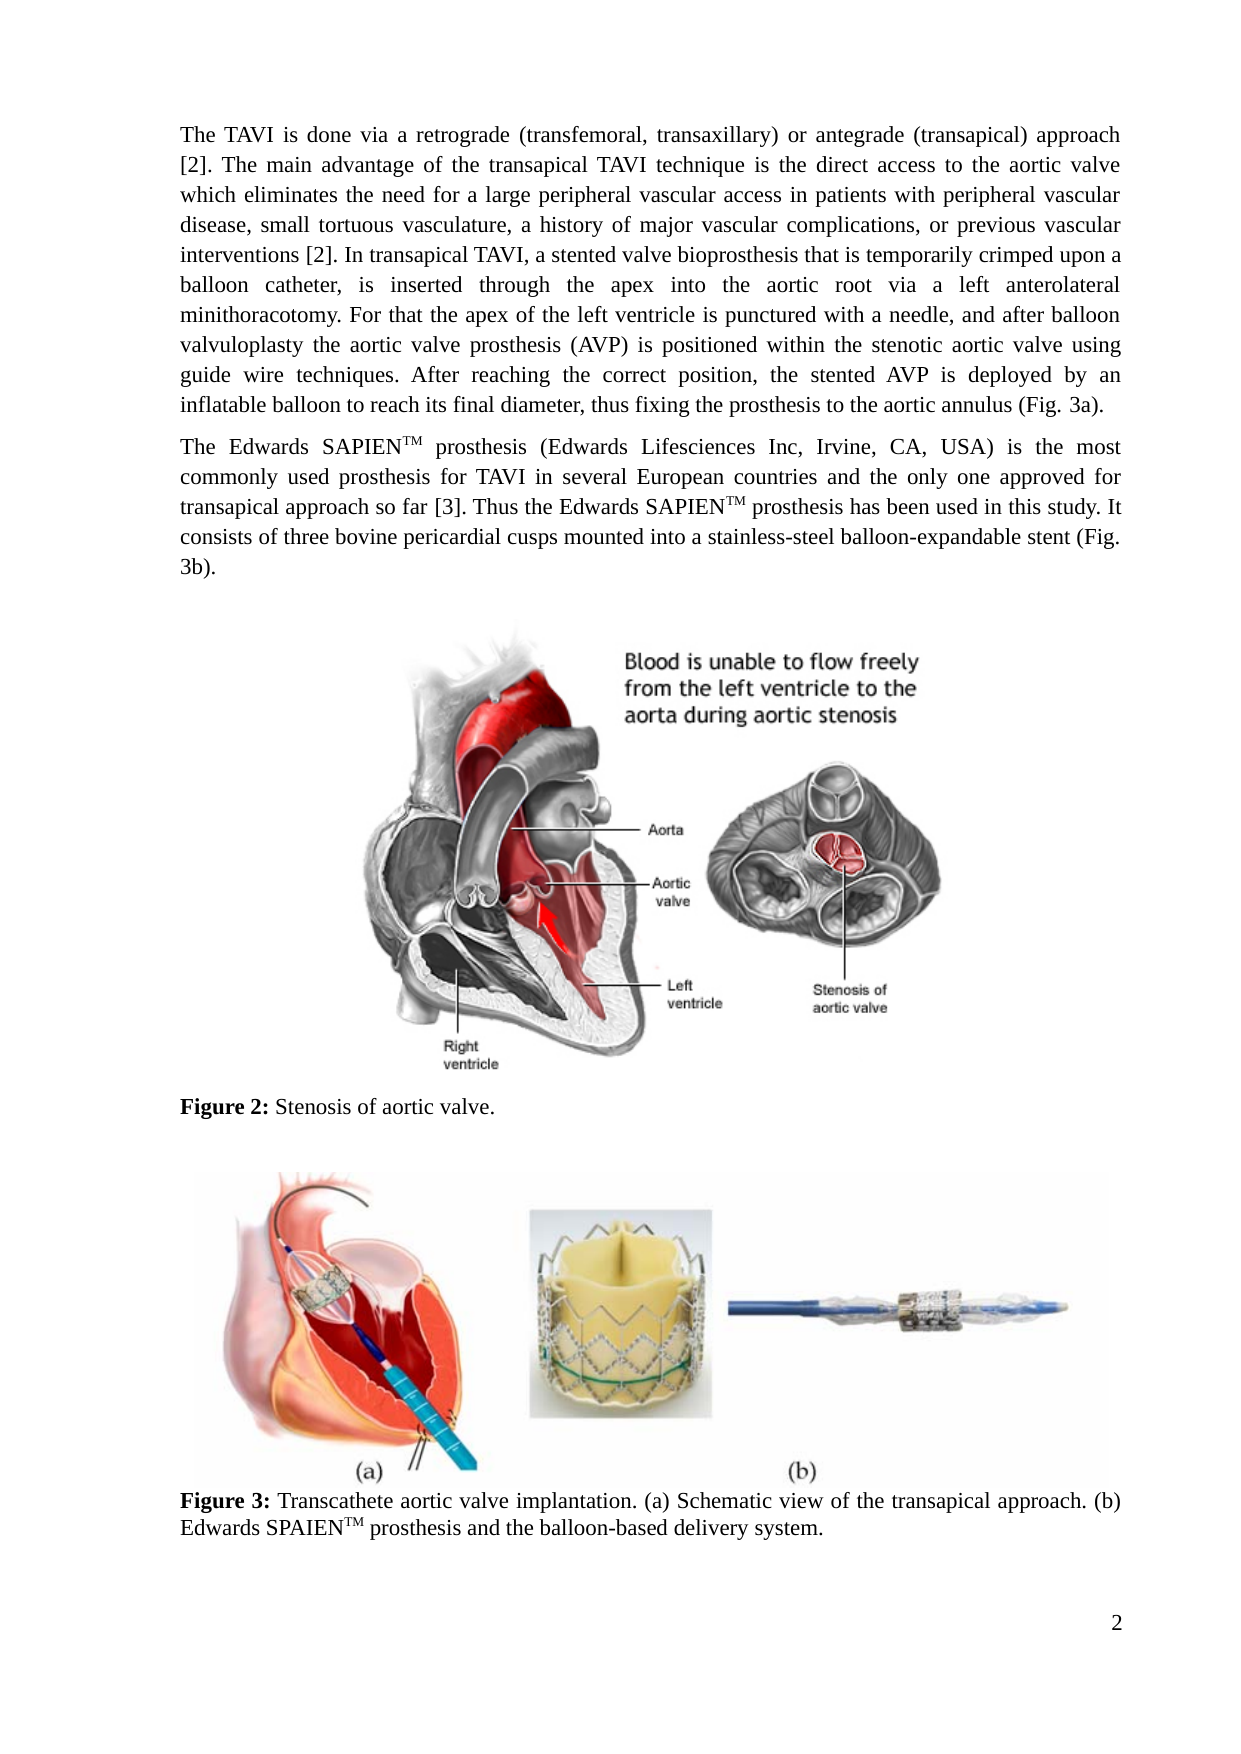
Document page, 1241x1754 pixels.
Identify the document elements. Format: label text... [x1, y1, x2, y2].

table_header [1109, 1172, 1122, 1488]
picture [355, 619, 948, 1093]
text The Edwards SAPIENTM prosthesis (Edwards Lifesciences Inc, Irvine, CA, USA) is the most commonly used prosthesis for TAVI in several European countries and the only one approved for transapical approach so far [3]. Thus the Edwards SAPIENTM prosthesis has been used in this study. It consists of three bovine pericardial cusps mounted into a stainless-steel balloon-expandable stent (Fig. 3b). [180, 431, 1122, 581]
table_header [948, 620, 1122, 1093]
table_header [180, 1172, 194, 1488]
table_cell Figure 2: Stenosis of aortic valve. [180, 1093, 1122, 1119]
picture [194, 1172, 1109, 1488]
text The TAVI is done via a retrograde (transfemoral, transaxillary) or antegrade (transapical) approach [2]. The main advantage of the transapical TAVI technique is the direct access to the aortic valve which eliminates the need for a large peripheral vascular access in patients with peripheral vascular disease, small tortuous vasculature, a history of major vascular complications, or previous vascular interventions [2]. In transapical TAVI, a stented valve bioprosthesis that is temporarily crimped upon a balloon catheter, is inserted through the apex into the aortic root via a left anterolateral minithoracotomy. For that the apex of the left ventricle is punctured with a needle, and after balloon valvuloplasty the aortic valve prosthesis (AVP) is positioned within the stenotic aortic valve using guide wire techniques. After reaching the correct position, the stented AVP is deployed by an inflatable balloon to reach its final diameter, thus fixing the prosthesis to the aortic annulus (Fig. 3a). [180, 118, 1122, 418]
table_header [180, 620, 355, 1093]
table_cell Figure 3: Transcathete aortic valve implantation. (a) Schematic view of the transapical approach. (b) Edwards SPAIENTM prosthesis and the balloon-based delivery system. [180, 1488, 1122, 1540]
